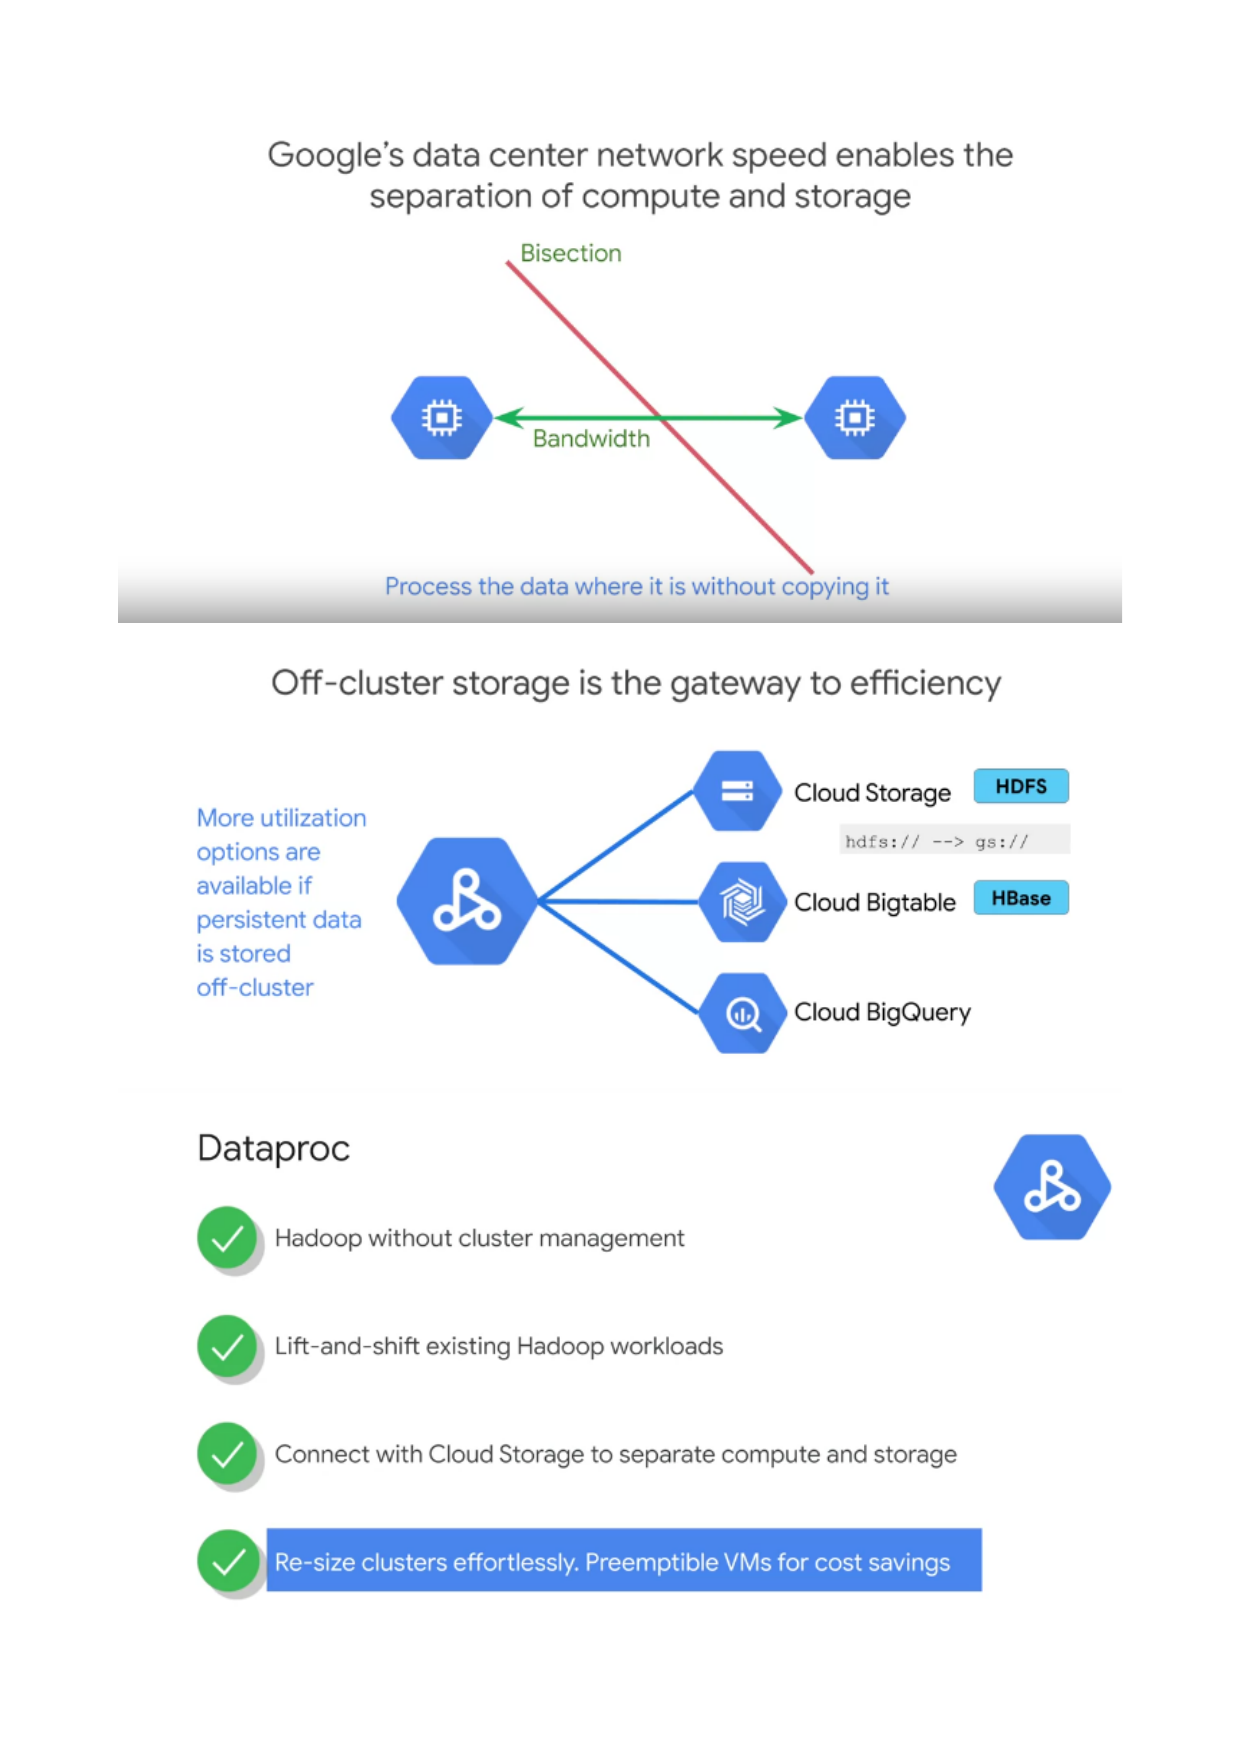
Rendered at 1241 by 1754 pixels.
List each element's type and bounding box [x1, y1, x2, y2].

picture [118, 651, 1123, 1093]
picture [118, 118, 1123, 623]
picture [118, 1121, 1123, 1609]
